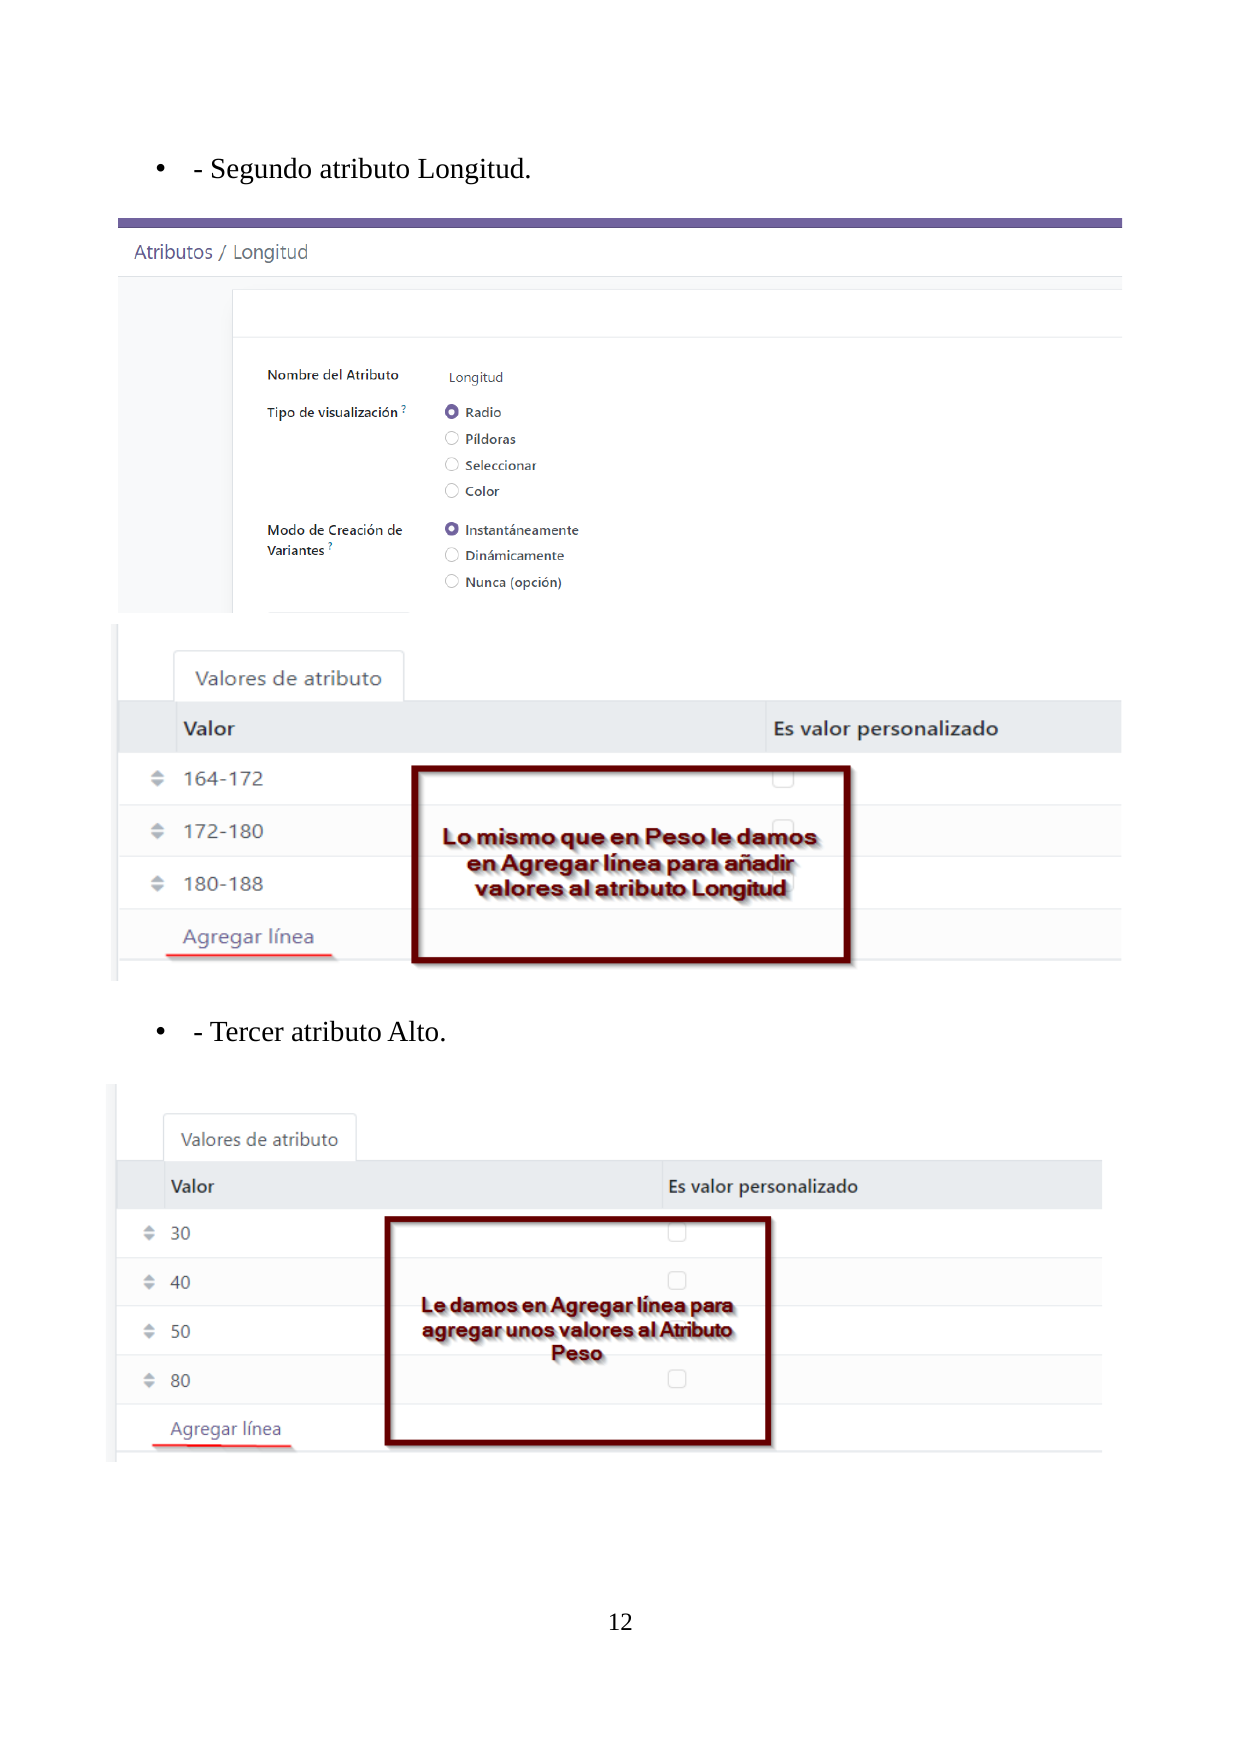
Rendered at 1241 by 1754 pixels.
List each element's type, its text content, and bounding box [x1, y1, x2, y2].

picture [110, 624, 1122, 981]
list - Tercer atributo Alto. [156, 1014, 1122, 1048]
picture [105, 1084, 1103, 1462]
picture [118, 218, 1123, 613]
list - Segundo atributo Longitud. [156, 152, 1122, 185]
